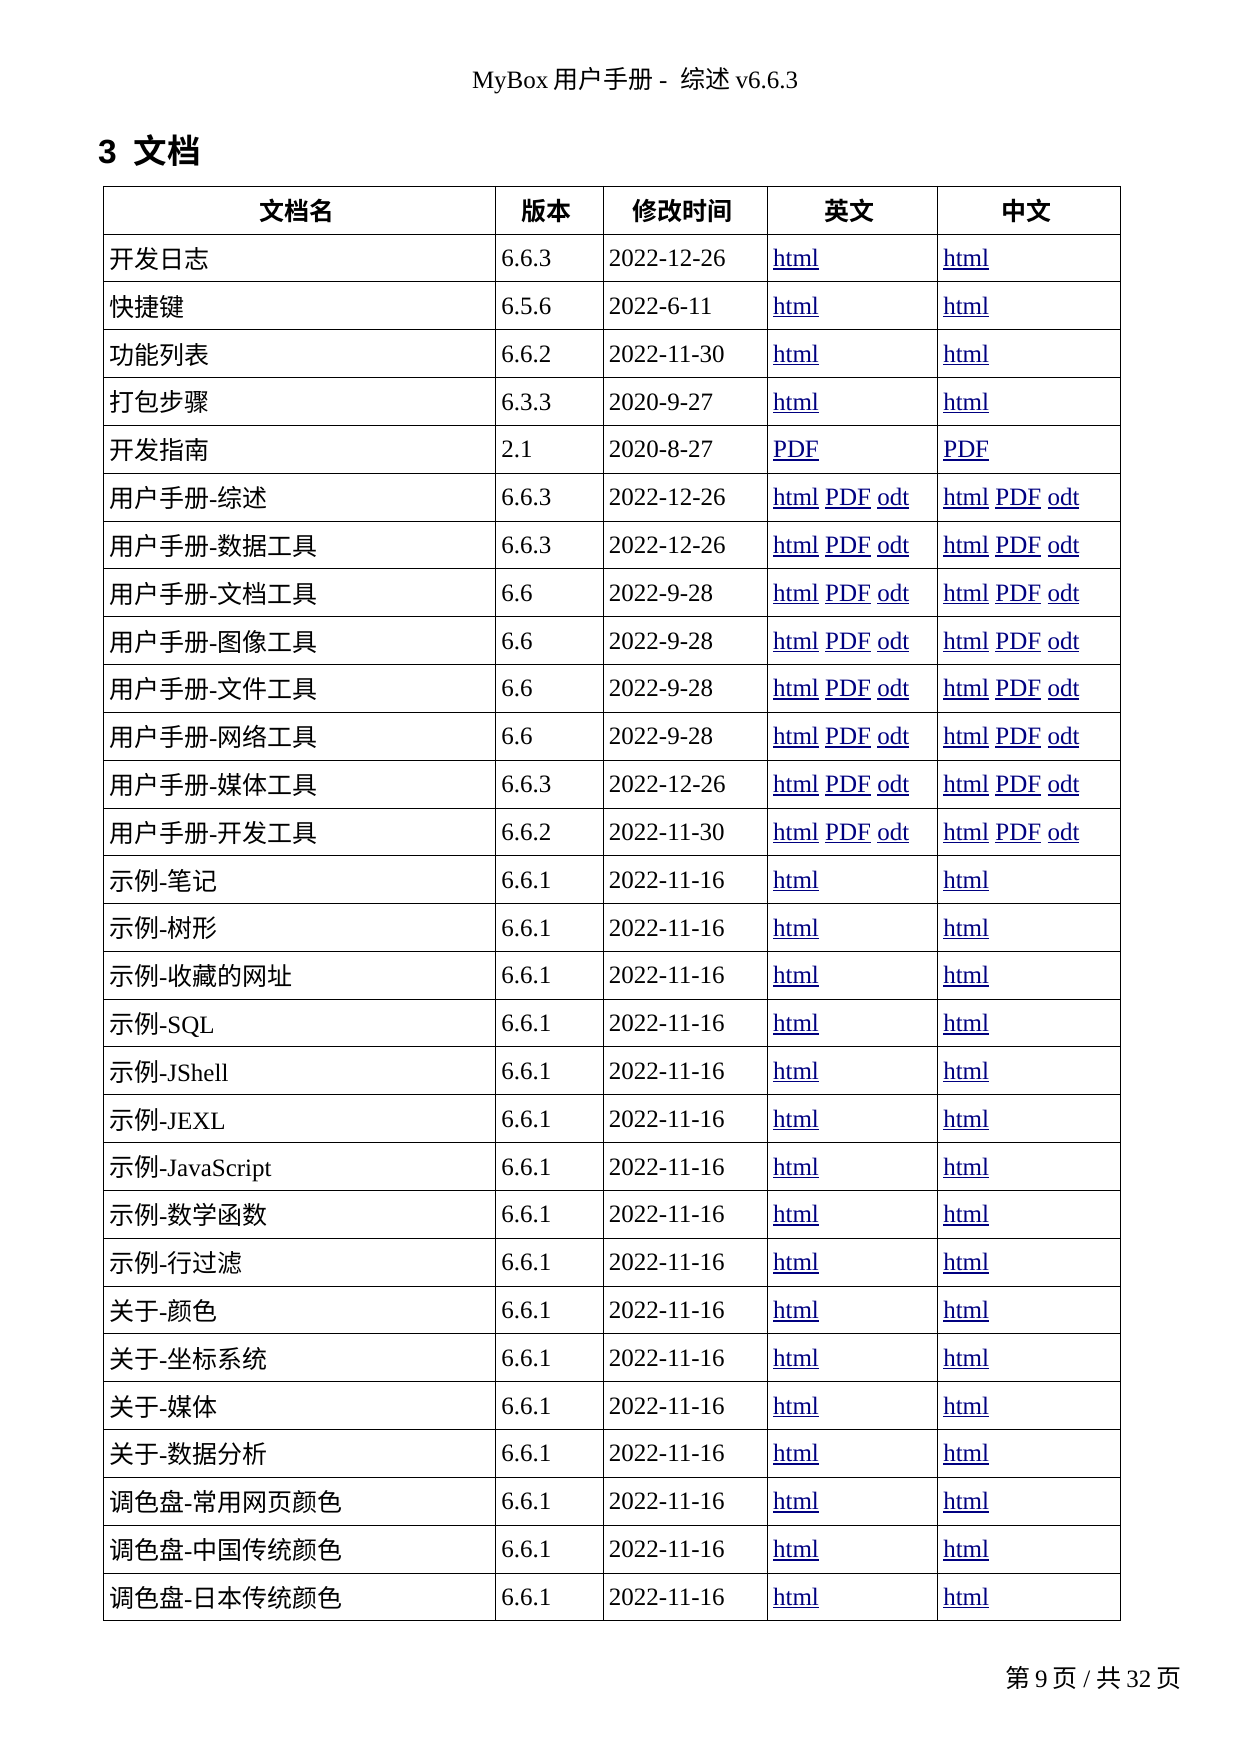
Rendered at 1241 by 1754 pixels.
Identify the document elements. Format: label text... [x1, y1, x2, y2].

table_cell 2022-11-30 [604, 330, 767, 377]
table_cell html [938, 904, 1120, 951]
table_cell 6.6.1 [496, 856, 603, 903]
table_cell html PDF odt [938, 522, 1120, 568]
table_cell 用户手册-数据工具 [104, 522, 495, 568]
table_cell html PDF odt [768, 474, 937, 521]
table_cell html [938, 1574, 1120, 1620]
table_cell html [938, 1047, 1120, 1094]
table_cell html [938, 1239, 1120, 1286]
table_cell 2022-12-26 [604, 474, 767, 521]
table_cell 快捷键 [104, 282, 495, 329]
table_cell 示例-JShell [104, 1047, 495, 1094]
table_cell 关于-数据分析 [104, 1430, 495, 1477]
table_cell html [768, 1334, 937, 1381]
table_cell 2022-11-16 [604, 1143, 767, 1190]
table_cell 用户手册-网络工具 [104, 713, 495, 759]
table_cell 6.6.1 [496, 1191, 603, 1238]
table_cell html [768, 1239, 937, 1286]
table_cell 2022-11-16 [604, 1526, 767, 1572]
table_cell html [768, 330, 937, 377]
table_cell 2022-9-28 [604, 713, 767, 759]
table_cell 2020-8-27 [604, 426, 767, 473]
table_cell html PDF odt [768, 617, 937, 664]
table_cell 2022-11-16 [604, 1191, 767, 1238]
table_cell 6.6.1 [496, 1430, 603, 1477]
table_cell 关于-颜色 [104, 1287, 495, 1333]
table_cell PDF [768, 426, 937, 473]
table_cell html PDF odt [938, 713, 1120, 759]
table_cell 6.6.1 [496, 1143, 603, 1190]
table_cell html [938, 856, 1120, 903]
table_cell 2022-11-30 [604, 809, 767, 855]
table_cell 功能列表 [104, 330, 495, 377]
table_cell html [938, 1334, 1120, 1381]
table_cell 6.6 [496, 665, 603, 712]
table_cell 示例-JavaScript [104, 1143, 495, 1190]
table_cell 示例-收藏的网址 [104, 952, 495, 999]
table_cell 2022-6-11 [604, 282, 767, 329]
table_cell html [768, 1095, 937, 1142]
table_cell 6.6.1 [496, 904, 603, 951]
table_cell html [768, 952, 937, 999]
table_cell 调色盘-日本传统颜色 [104, 1574, 495, 1620]
table_header 版本 [496, 187, 603, 234]
table_cell 6.5.6 [496, 282, 603, 329]
table_cell html [768, 1287, 937, 1333]
table_cell 2022-11-16 [604, 856, 767, 903]
table_cell 关于-坐标系统 [104, 1334, 495, 1381]
table_cell html [768, 378, 937, 425]
table_cell 用户手册-综述 [104, 474, 495, 521]
table_cell html [768, 282, 937, 329]
table_cell html [768, 904, 937, 951]
table_cell 6.6.1 [496, 1382, 603, 1429]
table_cell 2022-11-16 [604, 1095, 767, 1142]
table_cell 开发指南 [104, 426, 495, 473]
table_cell 用户手册-文档工具 [104, 569, 495, 616]
table_cell 调色盘-中国传统颜色 [104, 1526, 495, 1572]
table_cell 6.6 [496, 713, 603, 759]
table_header 修改时间 [604, 187, 767, 234]
table_cell 2022-9-28 [604, 569, 767, 616]
table_cell 6.6.1 [496, 1095, 603, 1142]
table_cell html PDF odt [938, 665, 1120, 712]
table_cell 6.6.2 [496, 330, 603, 377]
table_cell html PDF odt [768, 665, 937, 712]
table_cell html PDF odt [938, 761, 1120, 807]
table_cell 2022-11-16 [604, 952, 767, 999]
table_cell 关于-媒体 [104, 1382, 495, 1429]
table_cell 6.6.3 [496, 761, 603, 807]
table_cell 用户手册-文件工具 [104, 665, 495, 712]
table_cell html [938, 1526, 1120, 1572]
table_cell html [768, 1191, 937, 1238]
table_cell html [938, 1000, 1120, 1046]
table_cell html PDF odt [768, 713, 937, 759]
table_cell html PDF odt [938, 569, 1120, 616]
table_cell 2022-9-28 [604, 617, 767, 664]
table_cell 6.6.1 [496, 1478, 603, 1524]
table_cell 2022-11-16 [604, 1000, 767, 1046]
table_cell 6.6 [496, 569, 603, 616]
table_cell 2022-11-16 [604, 1430, 767, 1477]
table_cell 2022-11-16 [604, 904, 767, 951]
table_cell html [768, 1478, 937, 1524]
table_header 文档名 [104, 187, 495, 234]
table_cell 6.6.1 [496, 1000, 603, 1046]
table_cell 2.1 [496, 426, 603, 473]
table_cell PDF [938, 426, 1120, 473]
table_cell html [768, 856, 937, 903]
table_cell 打包步骤 [104, 378, 495, 425]
table_header 中文 [938, 187, 1120, 234]
table_cell html [768, 1047, 937, 1094]
table_cell 6.6.2 [496, 809, 603, 855]
table_cell html [768, 1143, 937, 1190]
table_cell html [768, 1526, 937, 1572]
table_cell html [938, 1382, 1120, 1429]
table_cell 2022-11-16 [604, 1287, 767, 1333]
table_cell 2022-11-16 [604, 1334, 767, 1381]
table_cell 6.3.3 [496, 378, 603, 425]
table_cell 用户手册-媒体工具 [104, 761, 495, 807]
table_cell html [938, 235, 1120, 281]
table_cell 示例-树形 [104, 904, 495, 951]
table_cell 用户手册-图像工具 [104, 617, 495, 664]
table_cell html [768, 1382, 937, 1429]
table_cell 6.6.3 [496, 474, 603, 521]
table_cell html PDF odt [938, 617, 1120, 664]
table_cell html [768, 1574, 937, 1620]
table_cell 2022-11-16 [604, 1047, 767, 1094]
table_cell html [938, 1095, 1120, 1142]
table_cell 2022-12-26 [604, 235, 767, 281]
table_cell 示例-行过滤 [104, 1239, 495, 1286]
table_cell html [938, 1143, 1120, 1190]
table_cell 示例-SQL [104, 1000, 495, 1046]
table_cell html PDF odt [768, 761, 937, 807]
table_cell 2022-11-16 [604, 1382, 767, 1429]
table_cell html [938, 1478, 1120, 1524]
subtitle 文档 [88, 125, 1181, 173]
table_cell 6.6.1 [496, 1334, 603, 1381]
table_header 英文 [768, 187, 937, 234]
table_cell 2022-9-28 [604, 665, 767, 712]
table_cell 2022-12-26 [604, 761, 767, 807]
table_cell 6.6.1 [496, 1526, 603, 1572]
table_cell 6.6.1 [496, 1239, 603, 1286]
table_cell html PDF odt [938, 474, 1120, 521]
table_cell html PDF odt [768, 569, 937, 616]
table_cell html [938, 1430, 1120, 1477]
table_cell html [938, 282, 1120, 329]
table_cell 2022-11-16 [604, 1478, 767, 1524]
table_cell html [938, 330, 1120, 377]
table_cell html PDF odt [938, 809, 1120, 855]
table_cell html [768, 1000, 937, 1046]
table_cell 示例-JEXL [104, 1095, 495, 1142]
table_cell html [938, 378, 1120, 425]
table_cell 2022-11-16 [604, 1239, 767, 1286]
table_cell html PDF odt [768, 809, 937, 855]
table_cell html [938, 1287, 1120, 1333]
table_cell 开发日志 [104, 235, 495, 281]
table_cell 6.6.3 [496, 522, 603, 568]
table_cell 6.6.1 [496, 1047, 603, 1094]
table_cell 2022-12-26 [604, 522, 767, 568]
table_cell 2022-11-16 [604, 1574, 767, 1620]
table_cell html [938, 1191, 1120, 1238]
table_cell 调色盘-常用网页颜色 [104, 1478, 495, 1524]
table_cell 6.6.3 [496, 235, 603, 281]
table_cell 2020-9-27 [604, 378, 767, 425]
table_cell 用户手册-开发工具 [104, 809, 495, 855]
table_cell html PDF odt [768, 522, 937, 568]
table_cell 示例-数学函数 [104, 1191, 495, 1238]
table_cell 示例-笔记 [104, 856, 495, 903]
table_cell 6.6 [496, 617, 603, 664]
table_cell html [768, 235, 937, 281]
table_cell 6.6.1 [496, 1574, 603, 1620]
table_cell 6.6.1 [496, 1287, 603, 1333]
table_cell html [938, 952, 1120, 999]
table_cell html [768, 1430, 937, 1477]
table_cell 6.6.1 [496, 952, 603, 999]
